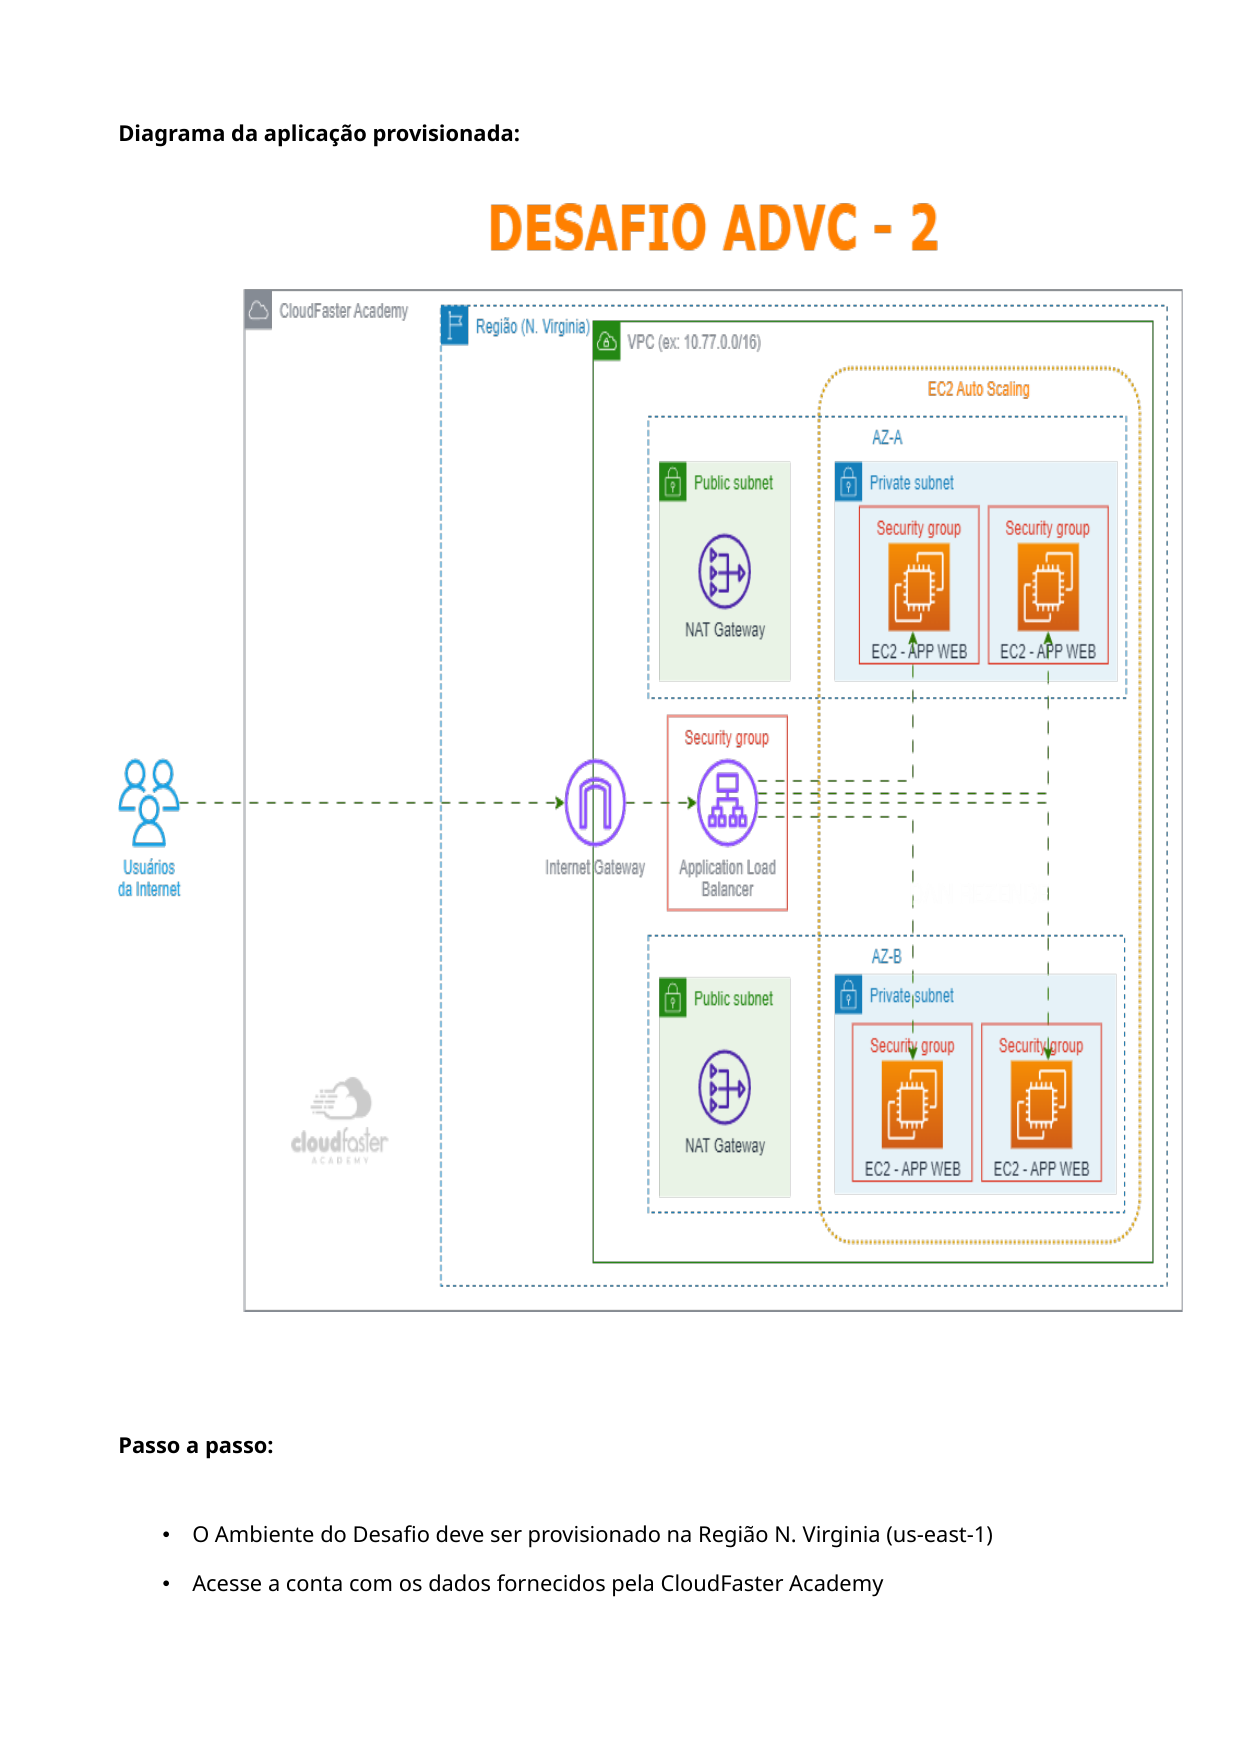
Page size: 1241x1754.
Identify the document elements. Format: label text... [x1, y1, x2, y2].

list O Ambiente do Desafio deve ser provisionado na Região N. Virginia (us-east-1) [162, 1519, 1122, 1549]
list Acesse a conta com os dados fornecidos pela CloudFaster Academy [162, 1568, 1122, 1598]
picture [118, 177, 1183, 1312]
text Diagrama da aplicação provisionada: [118, 118, 1122, 148]
text Passo a passo: [118, 1430, 1122, 1460]
